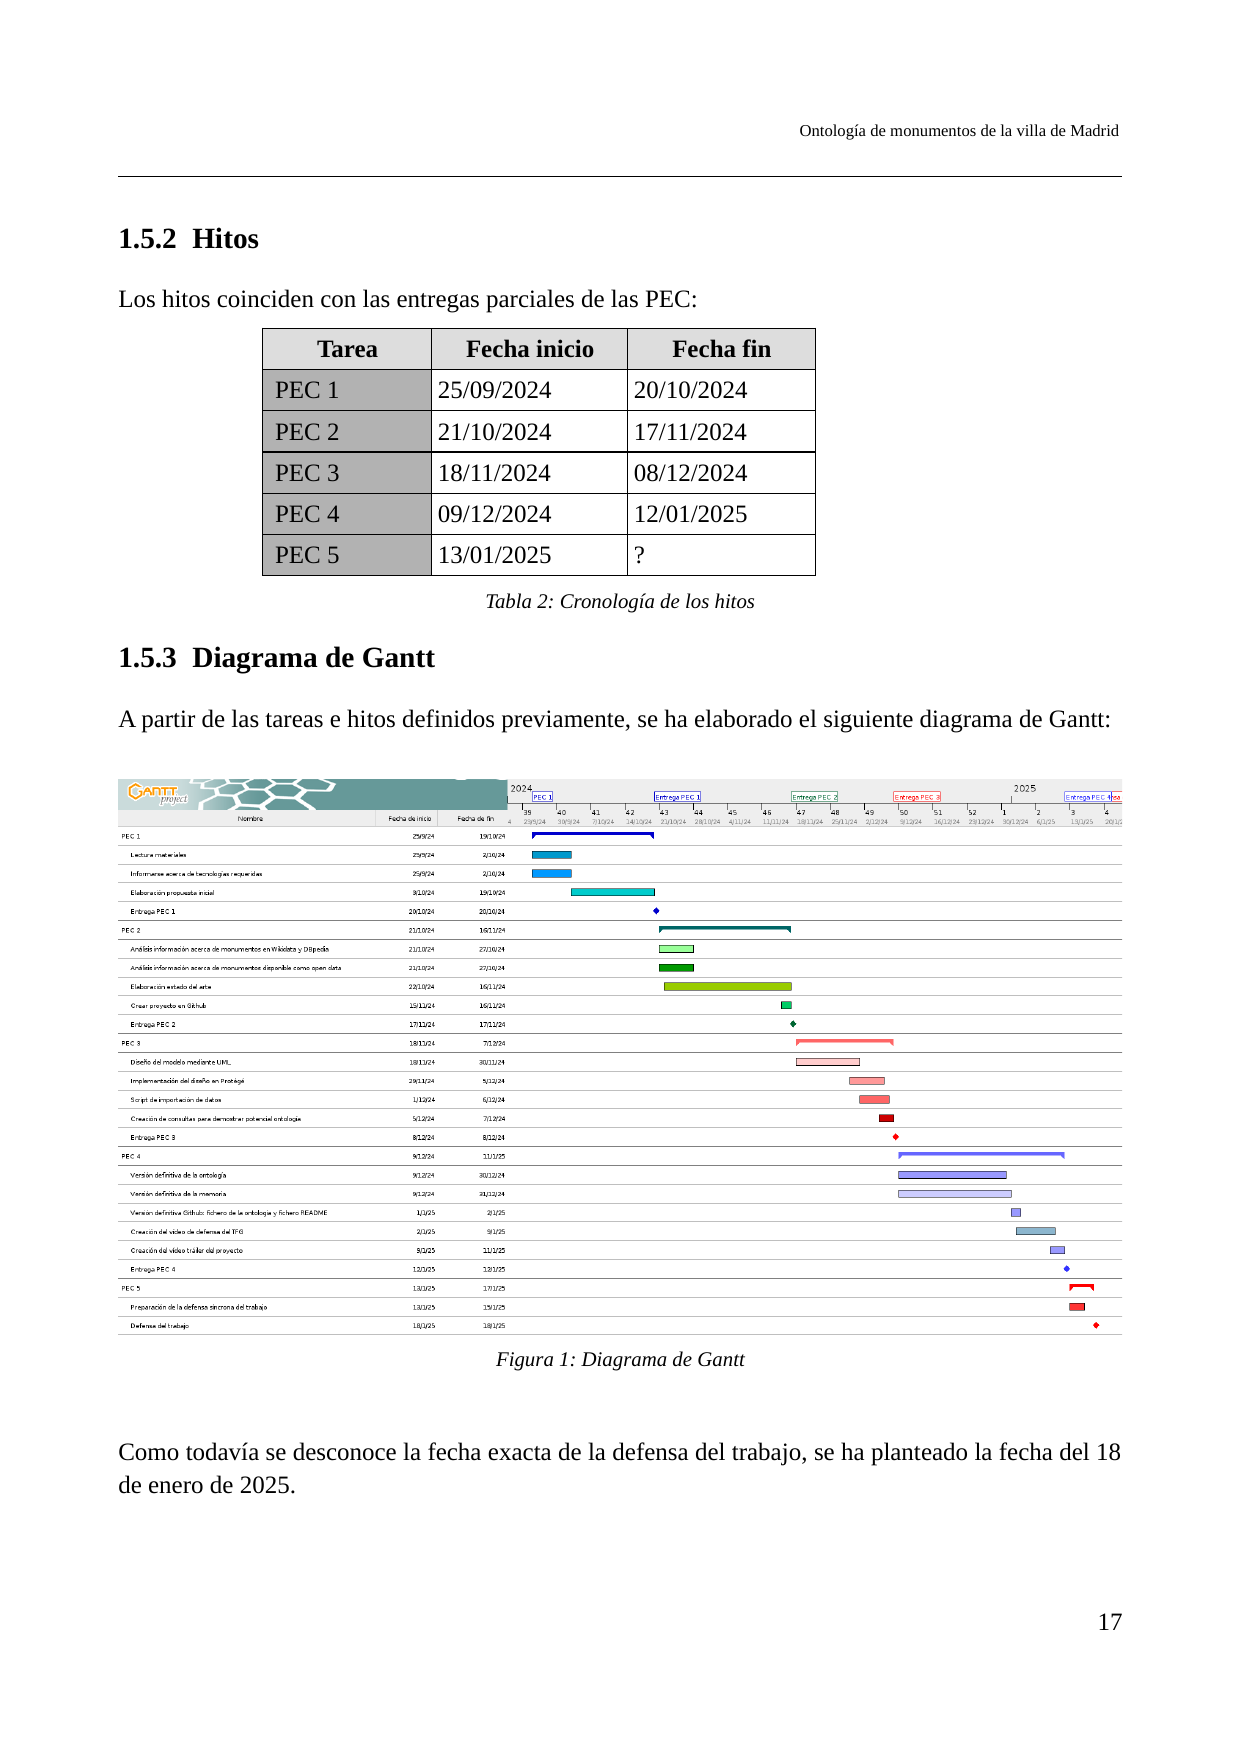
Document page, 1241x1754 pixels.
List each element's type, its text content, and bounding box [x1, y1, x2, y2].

table_cell 12/01/2025 [628, 494, 815, 534]
table_cell 25/09/2024 [432, 370, 627, 410]
table_cell PEC 1 [263, 370, 431, 410]
table_cell 08/12/2024 [628, 453, 815, 493]
table_cell 18/11/2024 [432, 453, 627, 493]
text Figura 1: Diagrama de Gantt [50, 779, 1191, 1371]
table_cell PEC 2 [263, 411, 431, 451]
subtitle Hitos [118, 221, 1122, 254]
text A partir de las tareas e hitos definidos previamente, se ha elaborado el siguiente diagrama de Gantt: [118, 704, 1122, 733]
table_cell 21/10/2024 [432, 411, 627, 451]
table_cell 17/11/2024 [628, 411, 815, 451]
table_header Tarea [263, 329, 431, 369]
picture [118, 779, 1123, 1335]
table_cell 13/01/2025 [432, 535, 627, 575]
table_cell 09/12/2024 [432, 494, 627, 534]
table_cell PEC 5 [263, 535, 431, 575]
text Como todavía se desconoce la fecha exacta de la defensa del trabajo, se ha planteado la fecha del 18 de enero de 2025. [50, 1371, 1191, 1498]
text Tabla 2: Cronología de los hitos [118, 589, 1122, 613]
subtitle Diagrama de Gantt [118, 640, 1122, 674]
table_header Fecha fin [628, 329, 815, 369]
table_cell PEC 3 [263, 453, 431, 493]
table_cell ? [628, 535, 815, 575]
table_cell 20/10/2024 [628, 370, 815, 410]
text Los hitos coinciden con las entregas parciales de las PEC: [118, 284, 1122, 313]
table_header Fecha inicio [432, 329, 627, 369]
table_cell PEC 4 [263, 494, 431, 534]
text [50, 767, 1191, 779]
